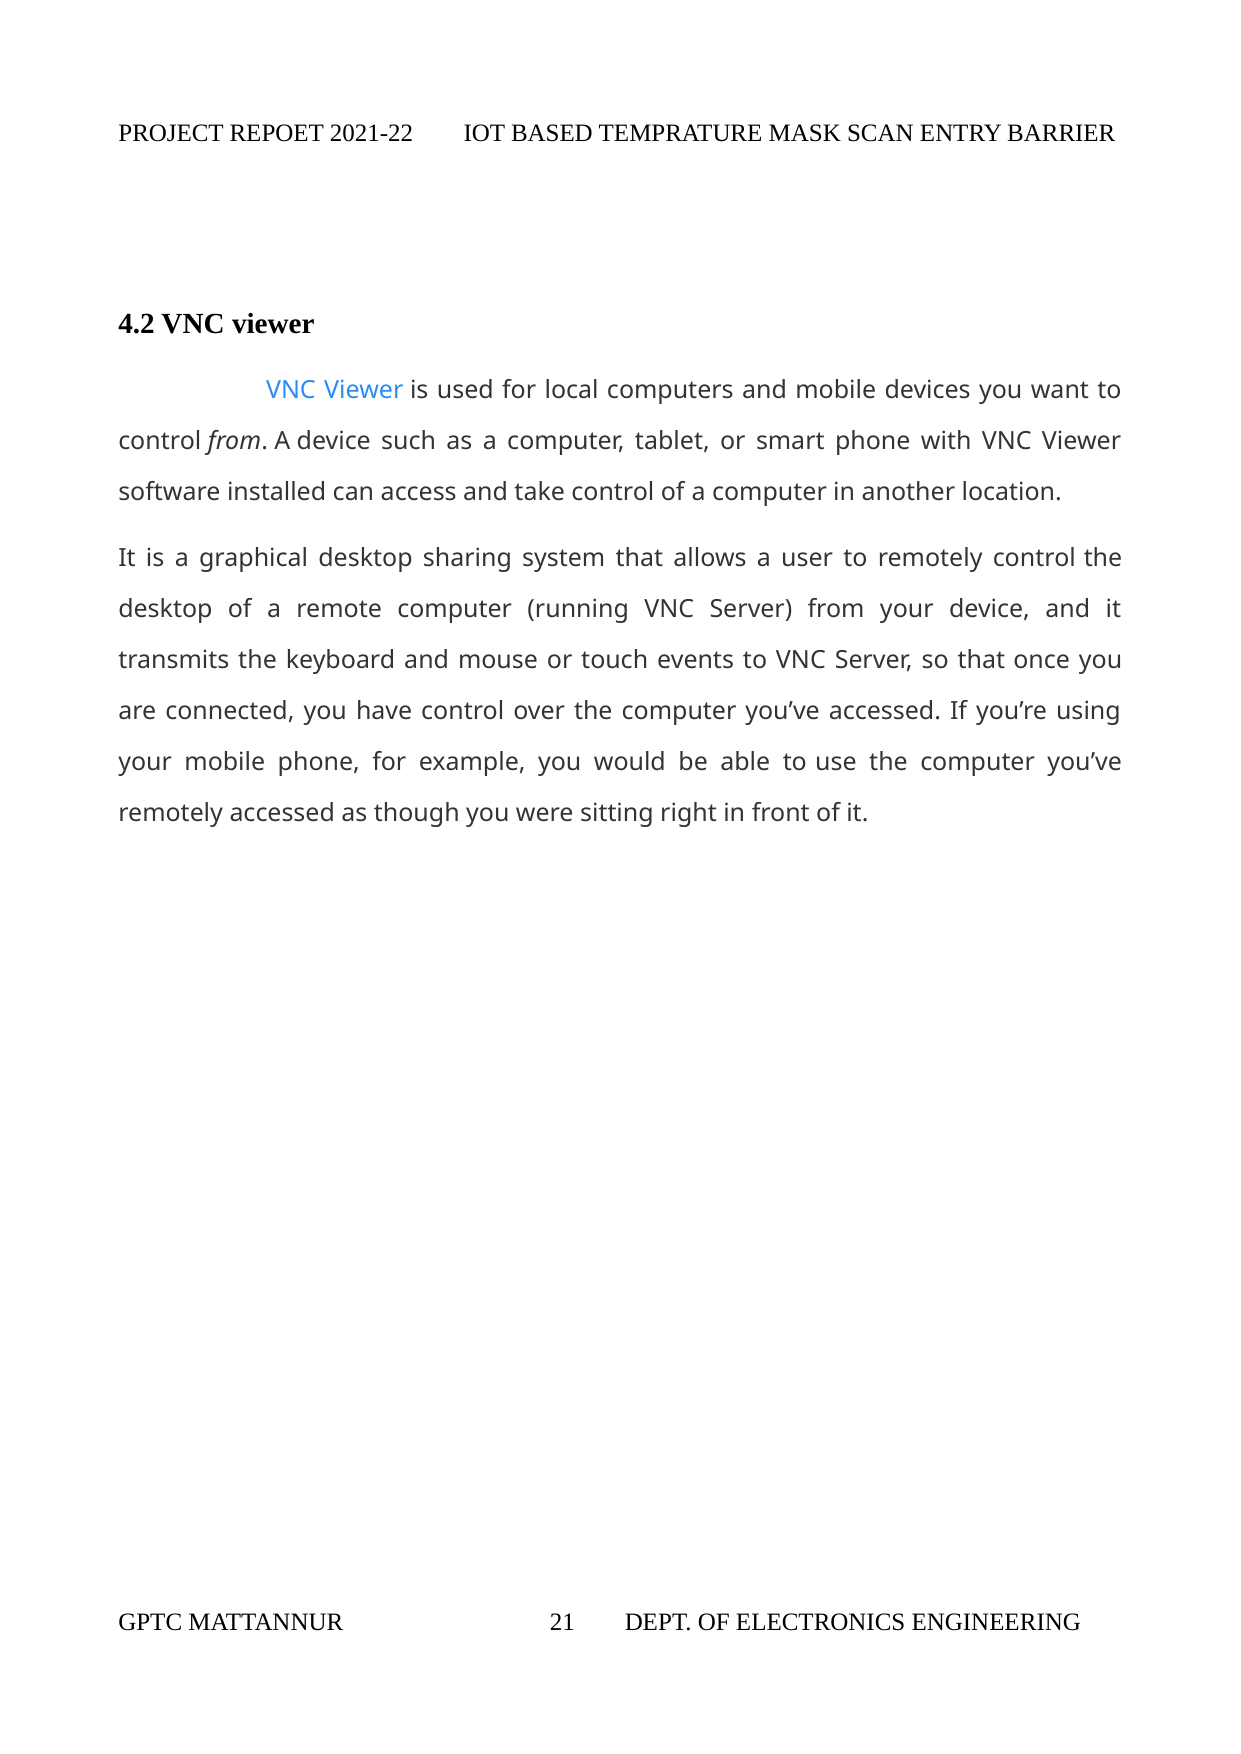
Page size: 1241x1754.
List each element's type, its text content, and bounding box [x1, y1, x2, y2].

text 4.2 VNC viewer [118, 306, 1122, 340]
text It is a graphical desktop sharing system that allows a user to remotely control the desktop of a remote computer (running VNC Server) from your device, and it transmits the keyboard and mouse or touch events to VNC Server, so that once you are connected, you have control over the computer you’ve accessed. If you’re using your mobile phone, for example, you would be able to use the computer you’ve remotely accessed as though you were sitting right in front of it. [118, 539, 1122, 828]
text VNC Viewer is used for local computers and mobile devices you want to control from. A device such as a computer, tablet, or smart phone with VNC Viewer software installed can access and take control of a computer in another location. [118, 371, 1122, 508]
